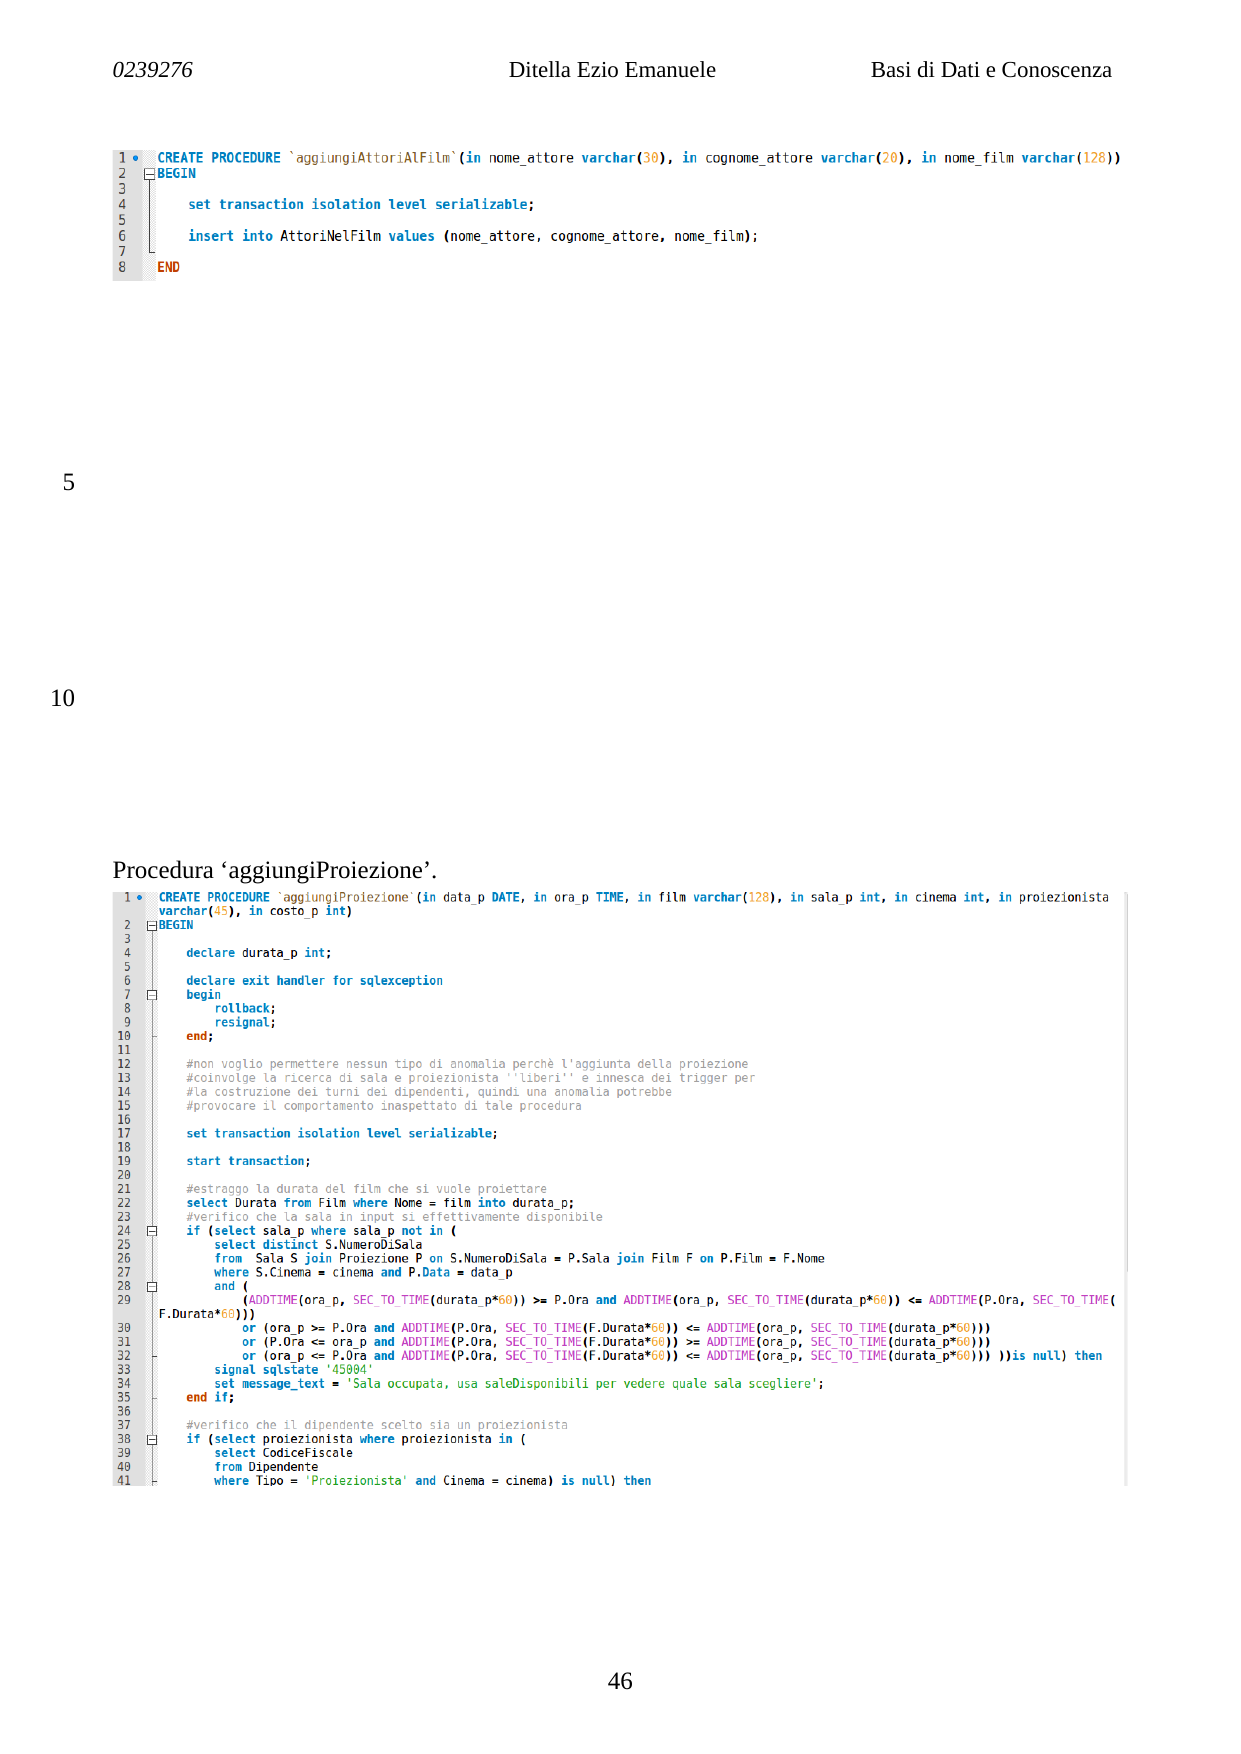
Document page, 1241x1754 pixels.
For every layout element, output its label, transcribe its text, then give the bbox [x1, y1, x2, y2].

picture [112, 892, 1128, 1486]
picture [112, 150, 1128, 281]
text Procedura ‘aggiungiProiezione’. [112, 855, 1128, 884]
picture [220, 1481, 230, 1486]
